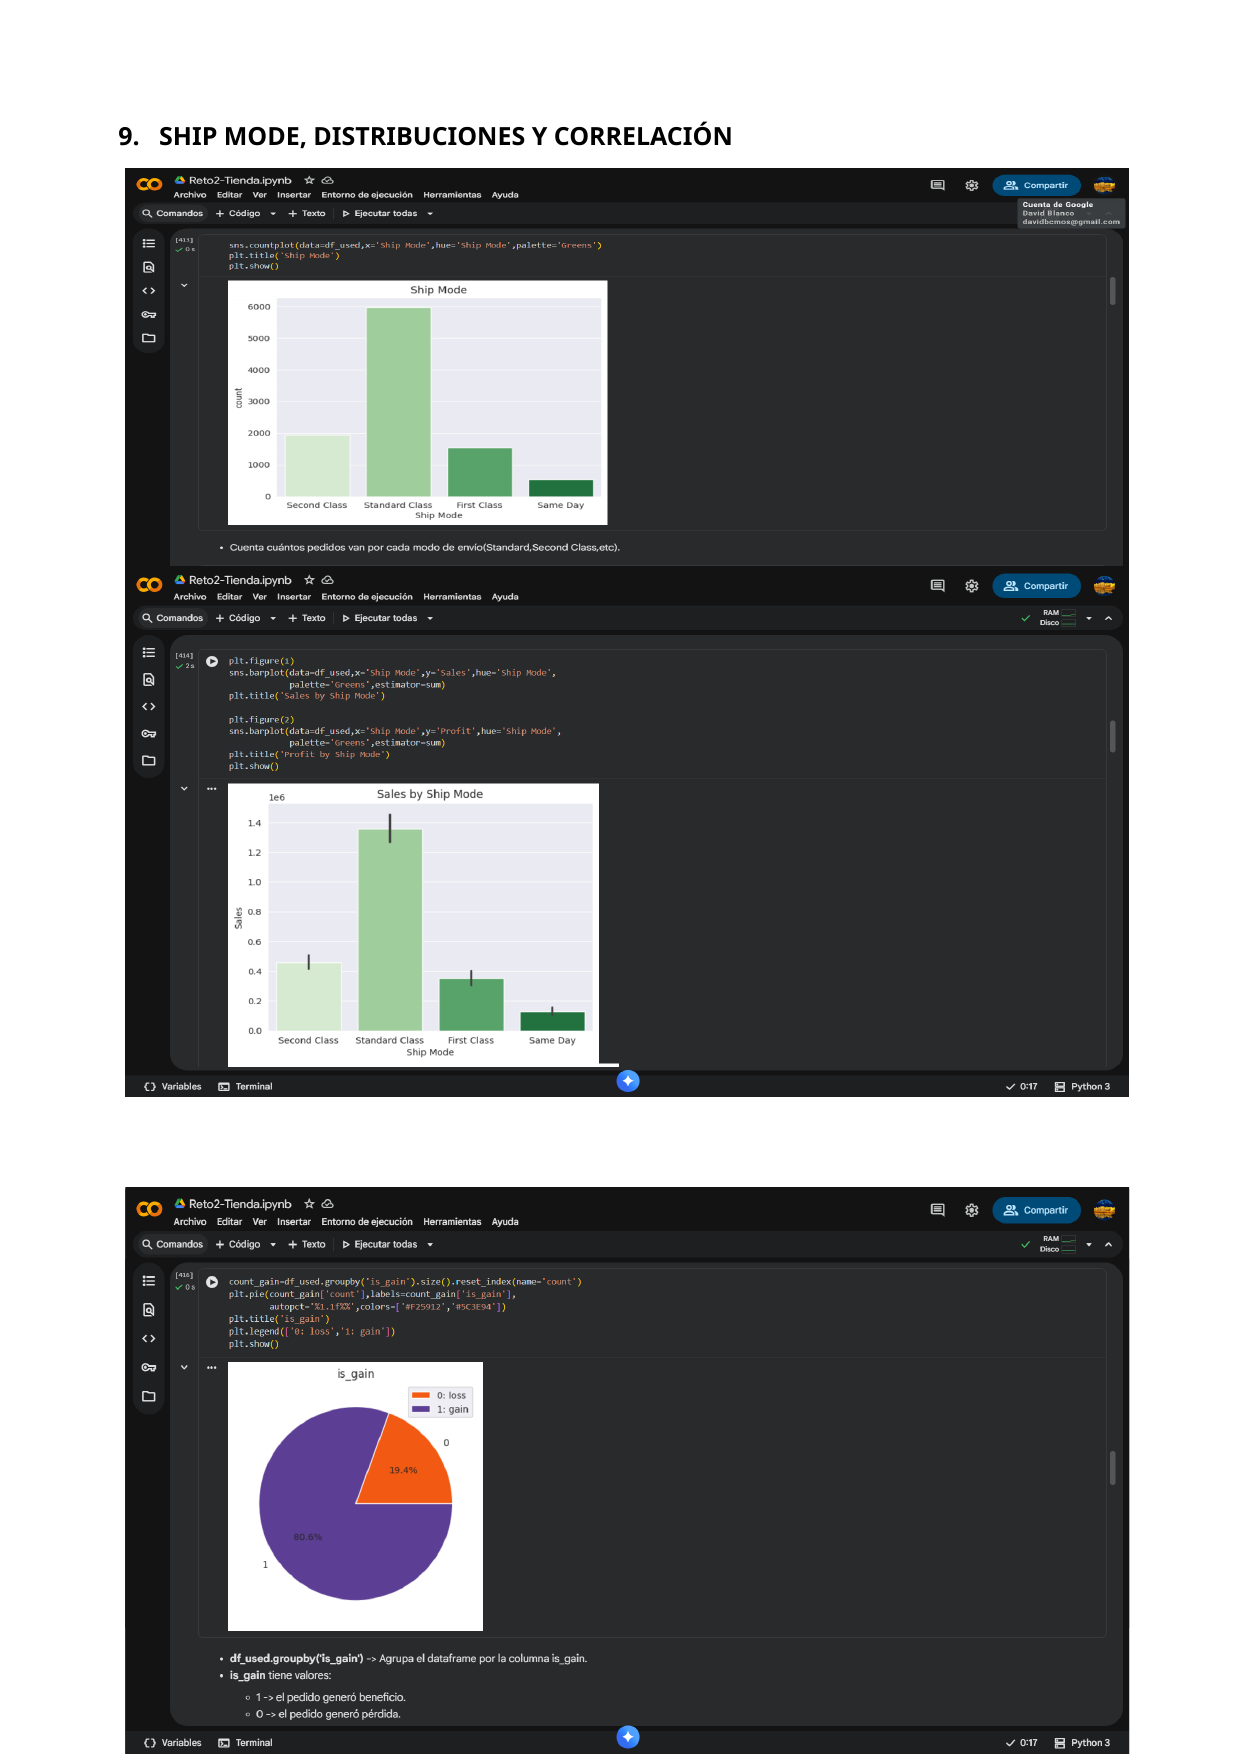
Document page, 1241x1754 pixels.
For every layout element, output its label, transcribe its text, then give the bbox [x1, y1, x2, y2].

picture [125, 1187, 1130, 1754]
picture [125, 168, 1129, 1097]
text 9. SHIP MODE, DISTRIBUCIONES Y CORRELACIÓN [118, 118, 1122, 152]
